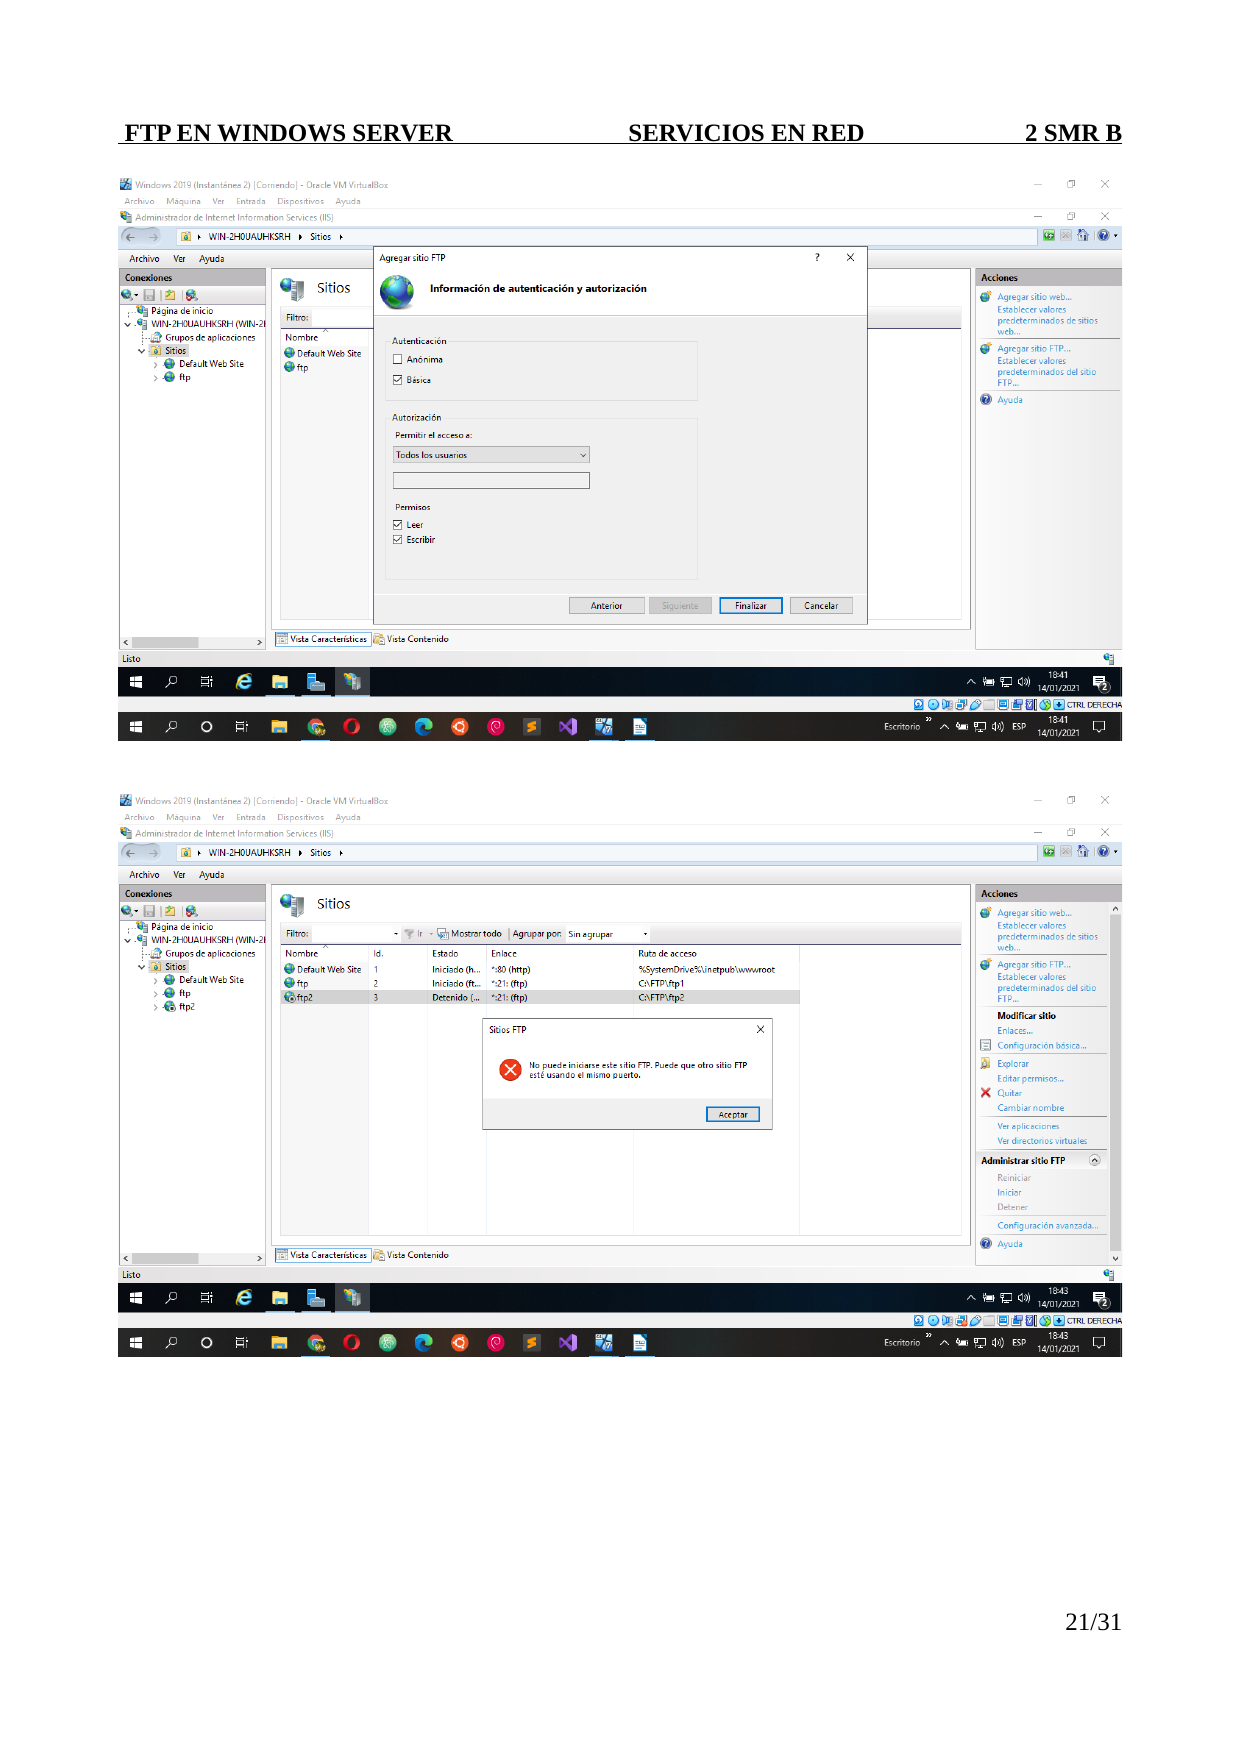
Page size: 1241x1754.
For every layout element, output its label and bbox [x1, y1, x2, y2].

picture [118, 792, 1123, 1357]
picture [118, 176, 1123, 741]
